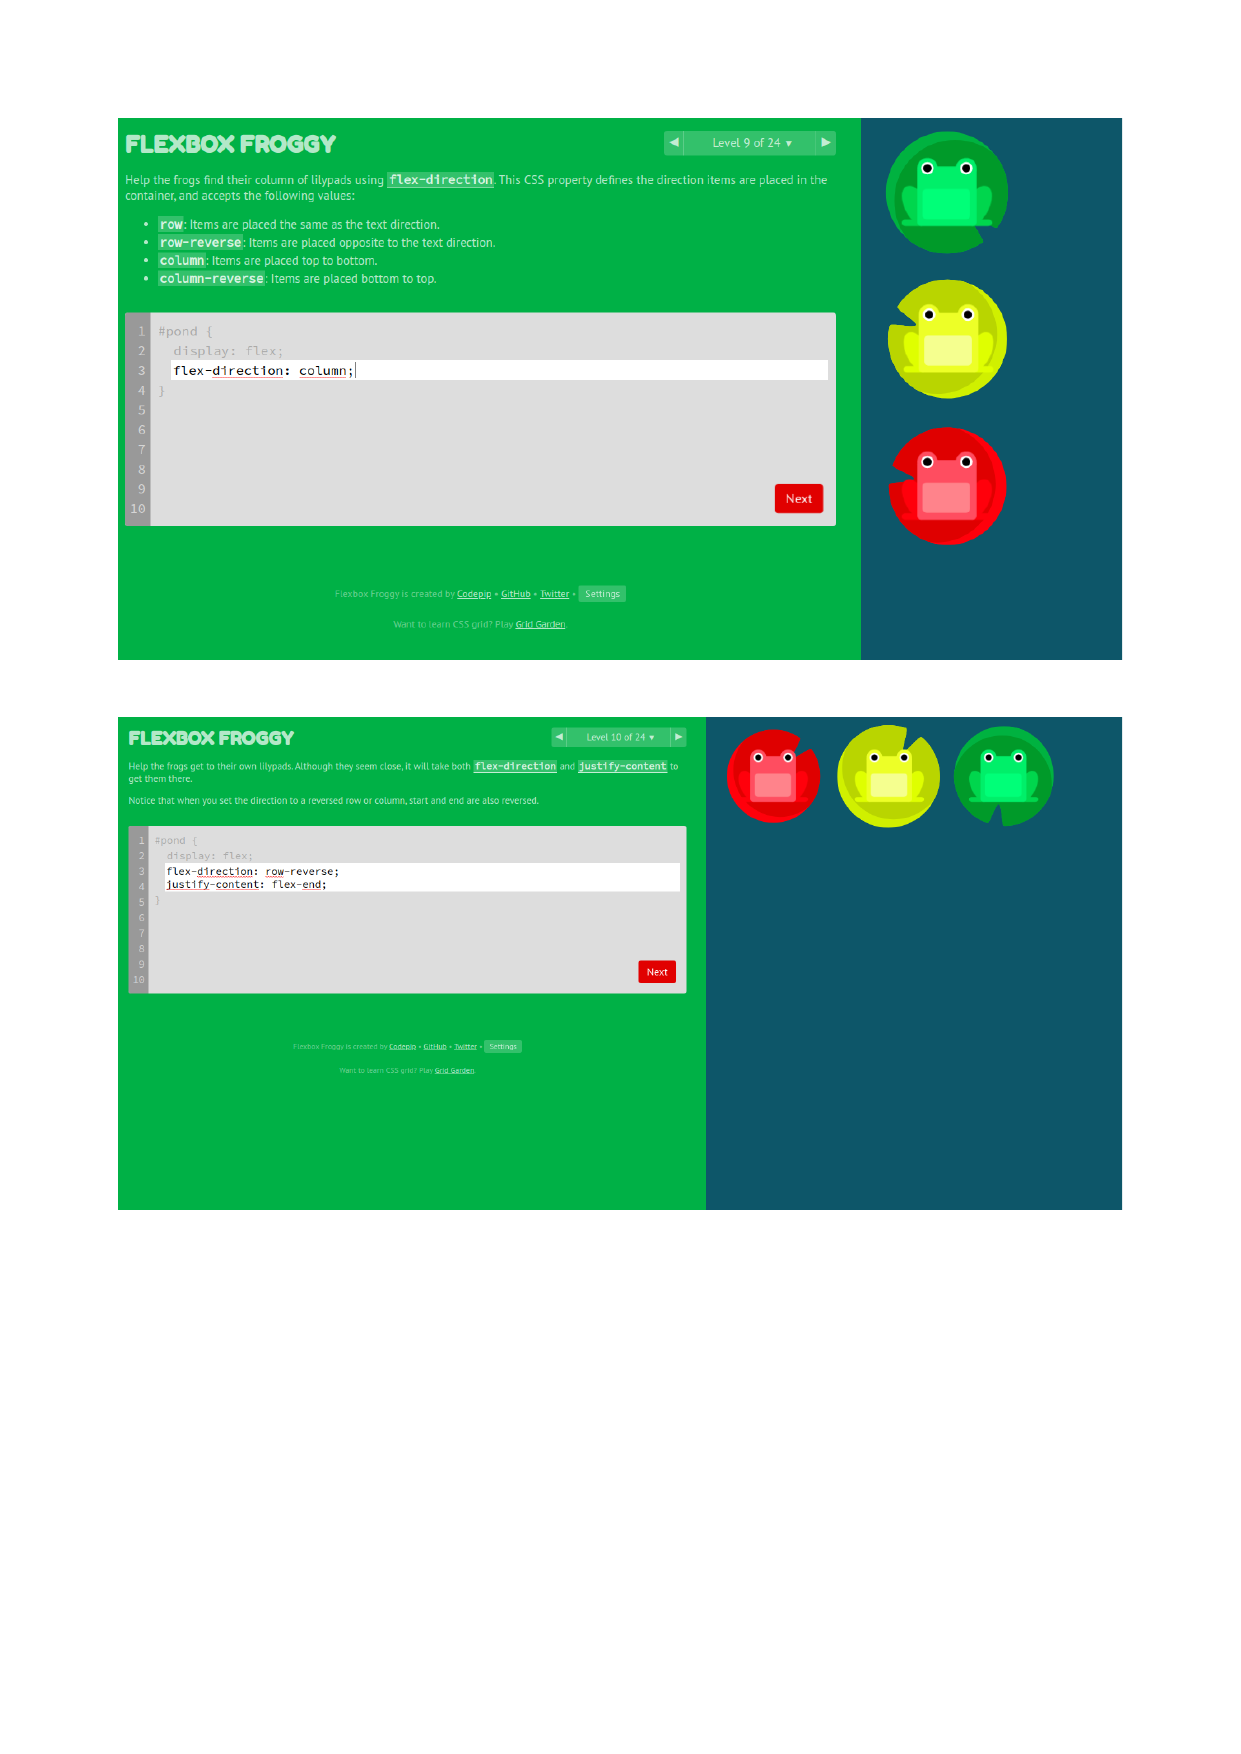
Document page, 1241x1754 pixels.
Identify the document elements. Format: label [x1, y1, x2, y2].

picture [118, 717, 1123, 1210]
picture [118, 118, 1123, 660]
